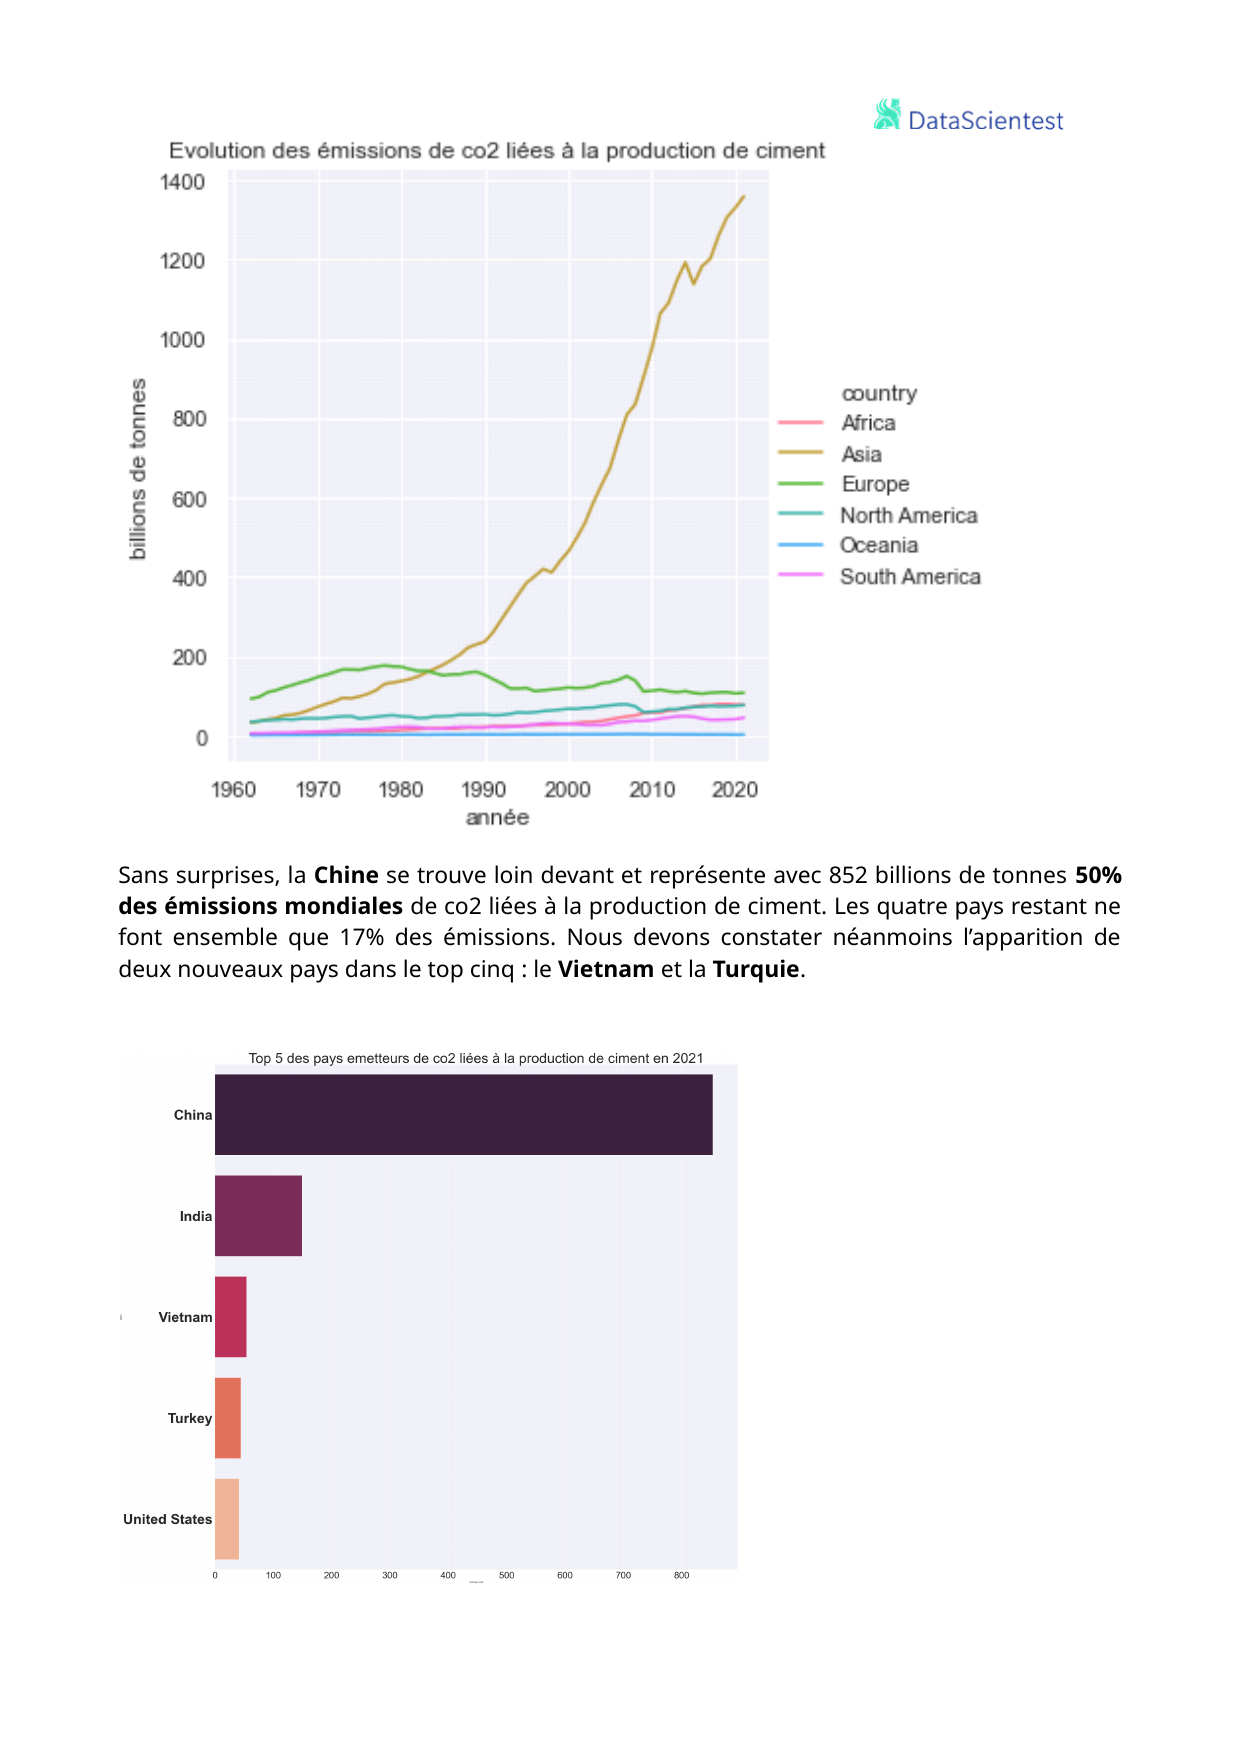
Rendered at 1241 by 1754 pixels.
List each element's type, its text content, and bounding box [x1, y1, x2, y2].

text Sans surprises, la Chine se trouve loin devant et représente avec 852 billions de tonnes 50% des émissions mondiales de co2 liées à la production de ciment. Les quatre pays restant ne font ensemble que 17% des émissions. Nous devons constater néanmoins l’apparition de deux nouveaux pays dans le top cinq : le Vietnam et la Turquie. [118, 859, 1122, 984]
